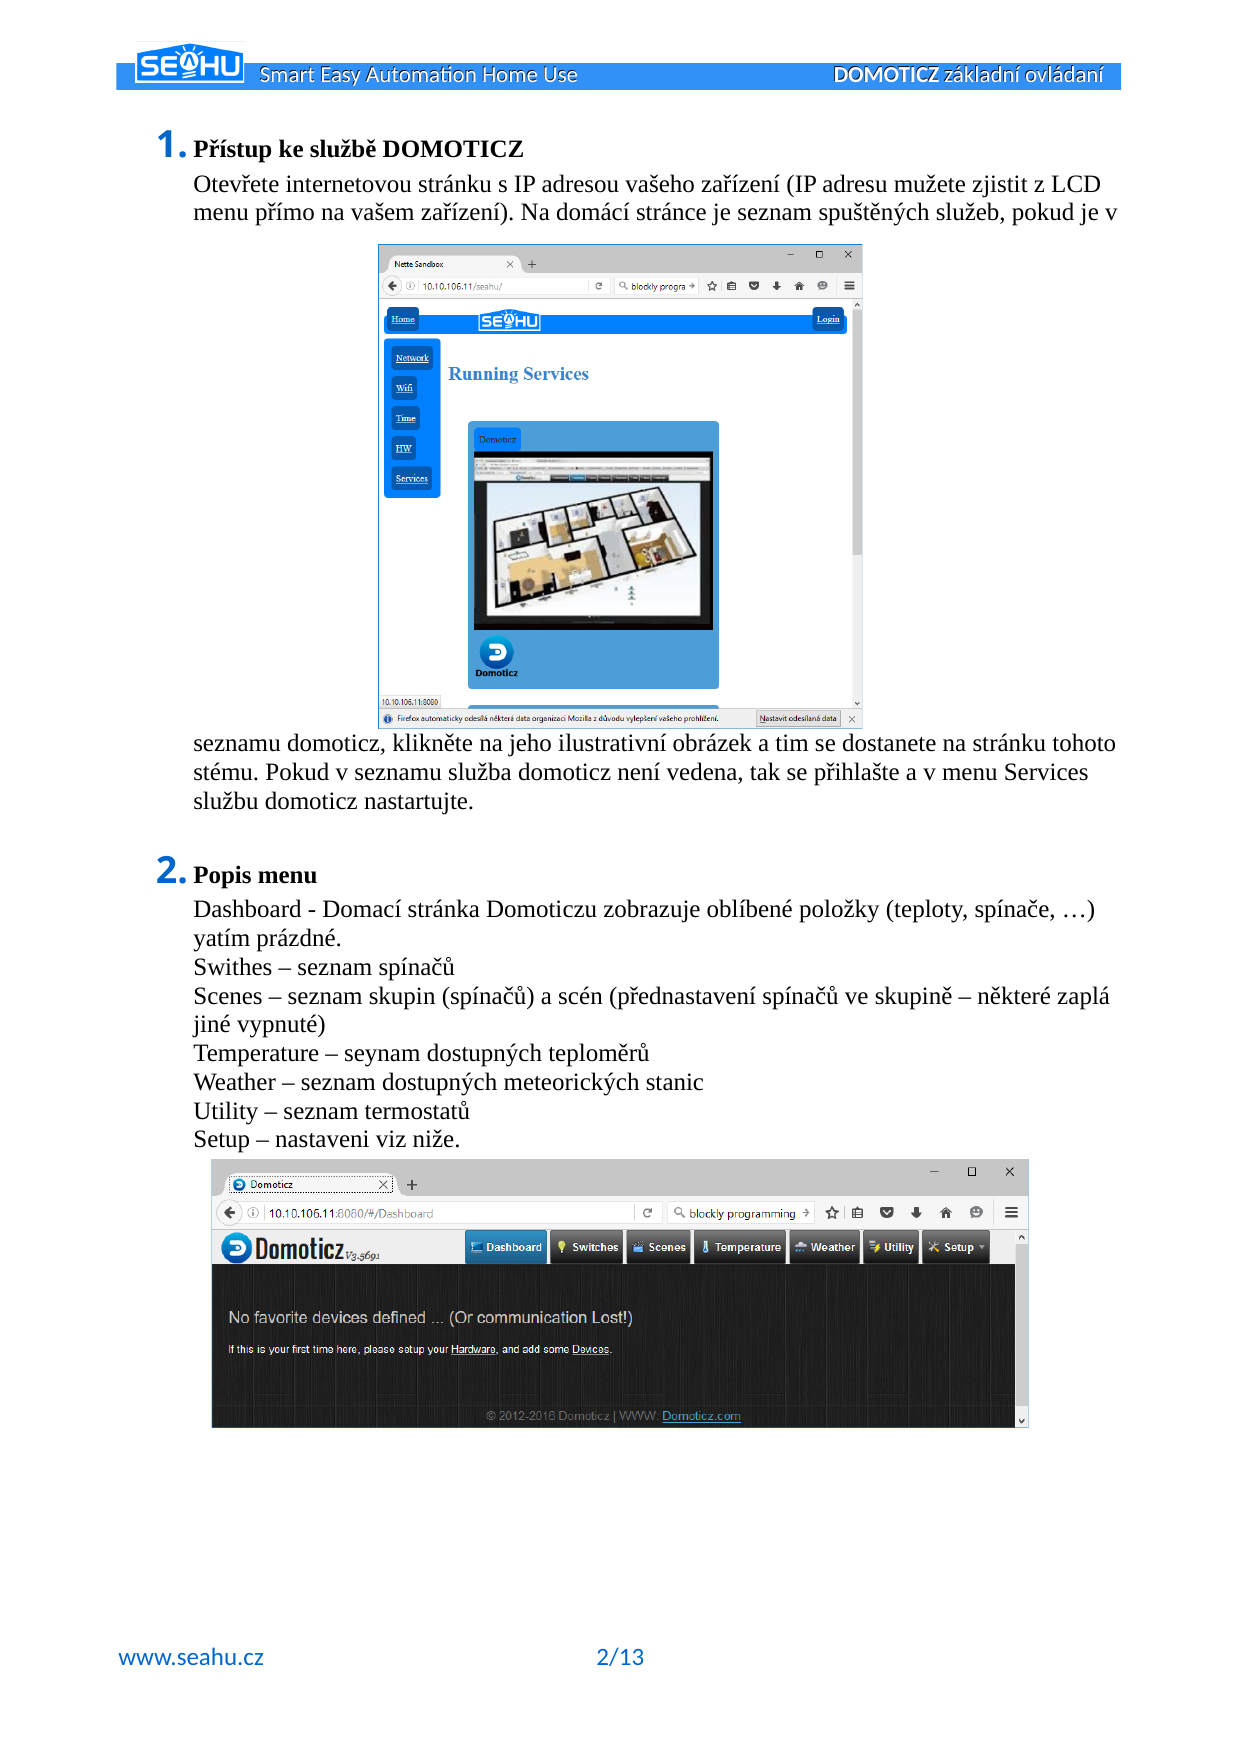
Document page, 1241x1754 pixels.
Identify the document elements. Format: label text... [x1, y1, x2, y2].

picture [211, 1159, 1029, 1428]
picture [135, 41, 245, 83]
list Přístup ke službě DOMOTICZ Otevřete internetovou stránku s IP adresou vašeho zařízení (IP adresu mužete zjistit z LCD menu přímo na vašem zařízení). Na domácí stránce je seznam spuštěných služeb, pokud je v seznamu domoticz, klikněte na jeho ilustrativní obrázek a tim se dostanete na stránku tohoto stému. Pokud v seznamu služba domoticz není vedena, tak se přihlašte a v menu Services službu domoticz nastartujte. [156, 118, 1122, 843]
list Popis menu Dashboard - Domací stránka Domoticzu zobrazuje oblíbené položky (teploty, spínače, …) yatím prázdné. Swithes – seznam spínačů Scenes – seznam skupin (spínačů) a scén (přednastavení spínačů ve skupině – některé zaplá jiné vypnuté) Temperature – seynam dostupných teploměrů Weather – seznam dostupných meteorických stanic Utility – seznam termostatů Setup – nastaveni viz niže. [156, 843, 1122, 1457]
picture [378, 244, 863, 729]
